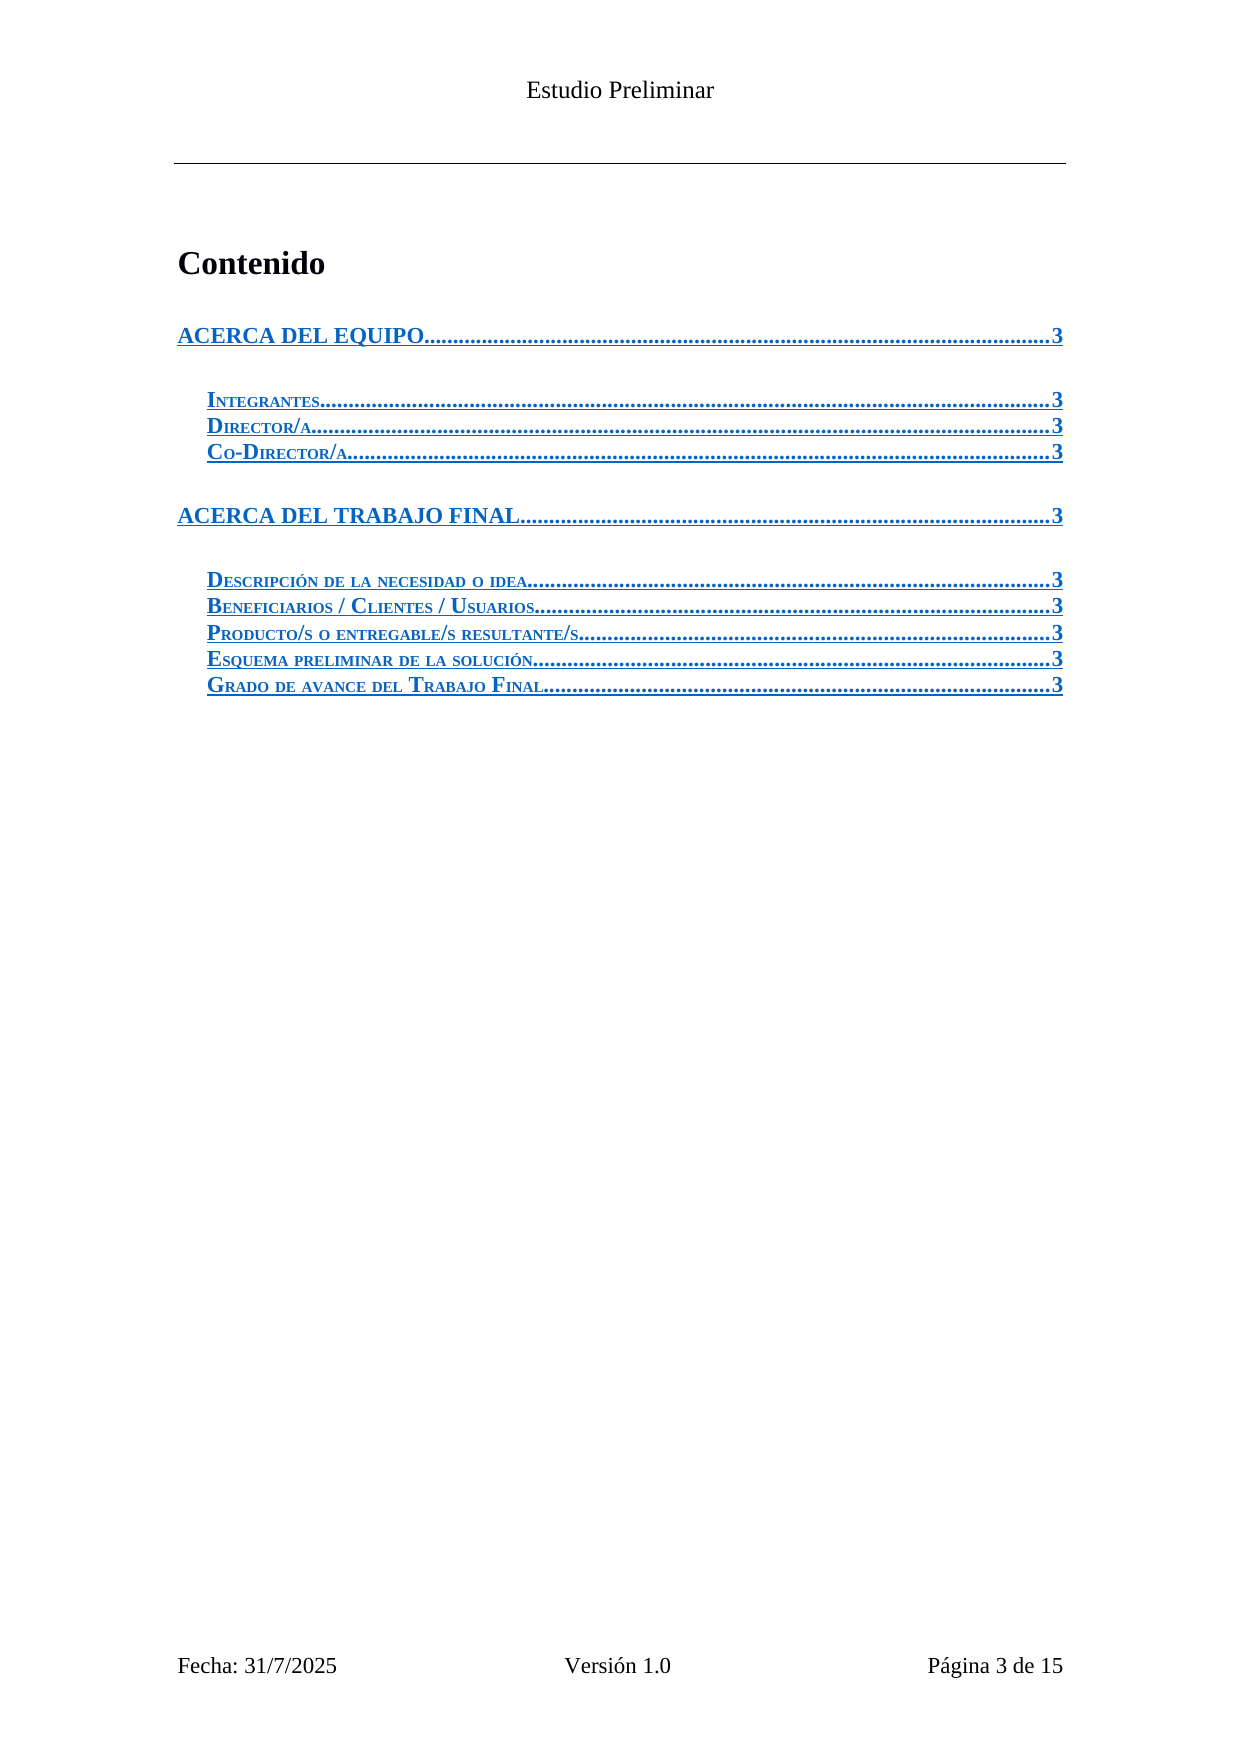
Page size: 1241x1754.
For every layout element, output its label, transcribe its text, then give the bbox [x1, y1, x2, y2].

text Producto/s o entregable/s resultante/s 3 [207, 619, 1063, 642]
text Acerca del Trabajo Final 3 [177, 502, 1063, 525]
subtitle Contenido [177, 243, 1063, 282]
text Descripción de la necesidad o idea 3 [207, 566, 1063, 589]
text Director/a 3 [207, 412, 1063, 435]
text Acerca del Equipo 3 [177, 322, 1063, 345]
text Esquema preliminar de la solución 3 [207, 645, 1063, 668]
text Co-Director/a 3 [207, 438, 1063, 461]
text Beneficiarios / Clientes / Usuarios 3 [207, 592, 1063, 615]
text Integrantes 3 [207, 386, 1063, 409]
text Grado de avance del Trabajo Final 3 [207, 671, 1063, 694]
